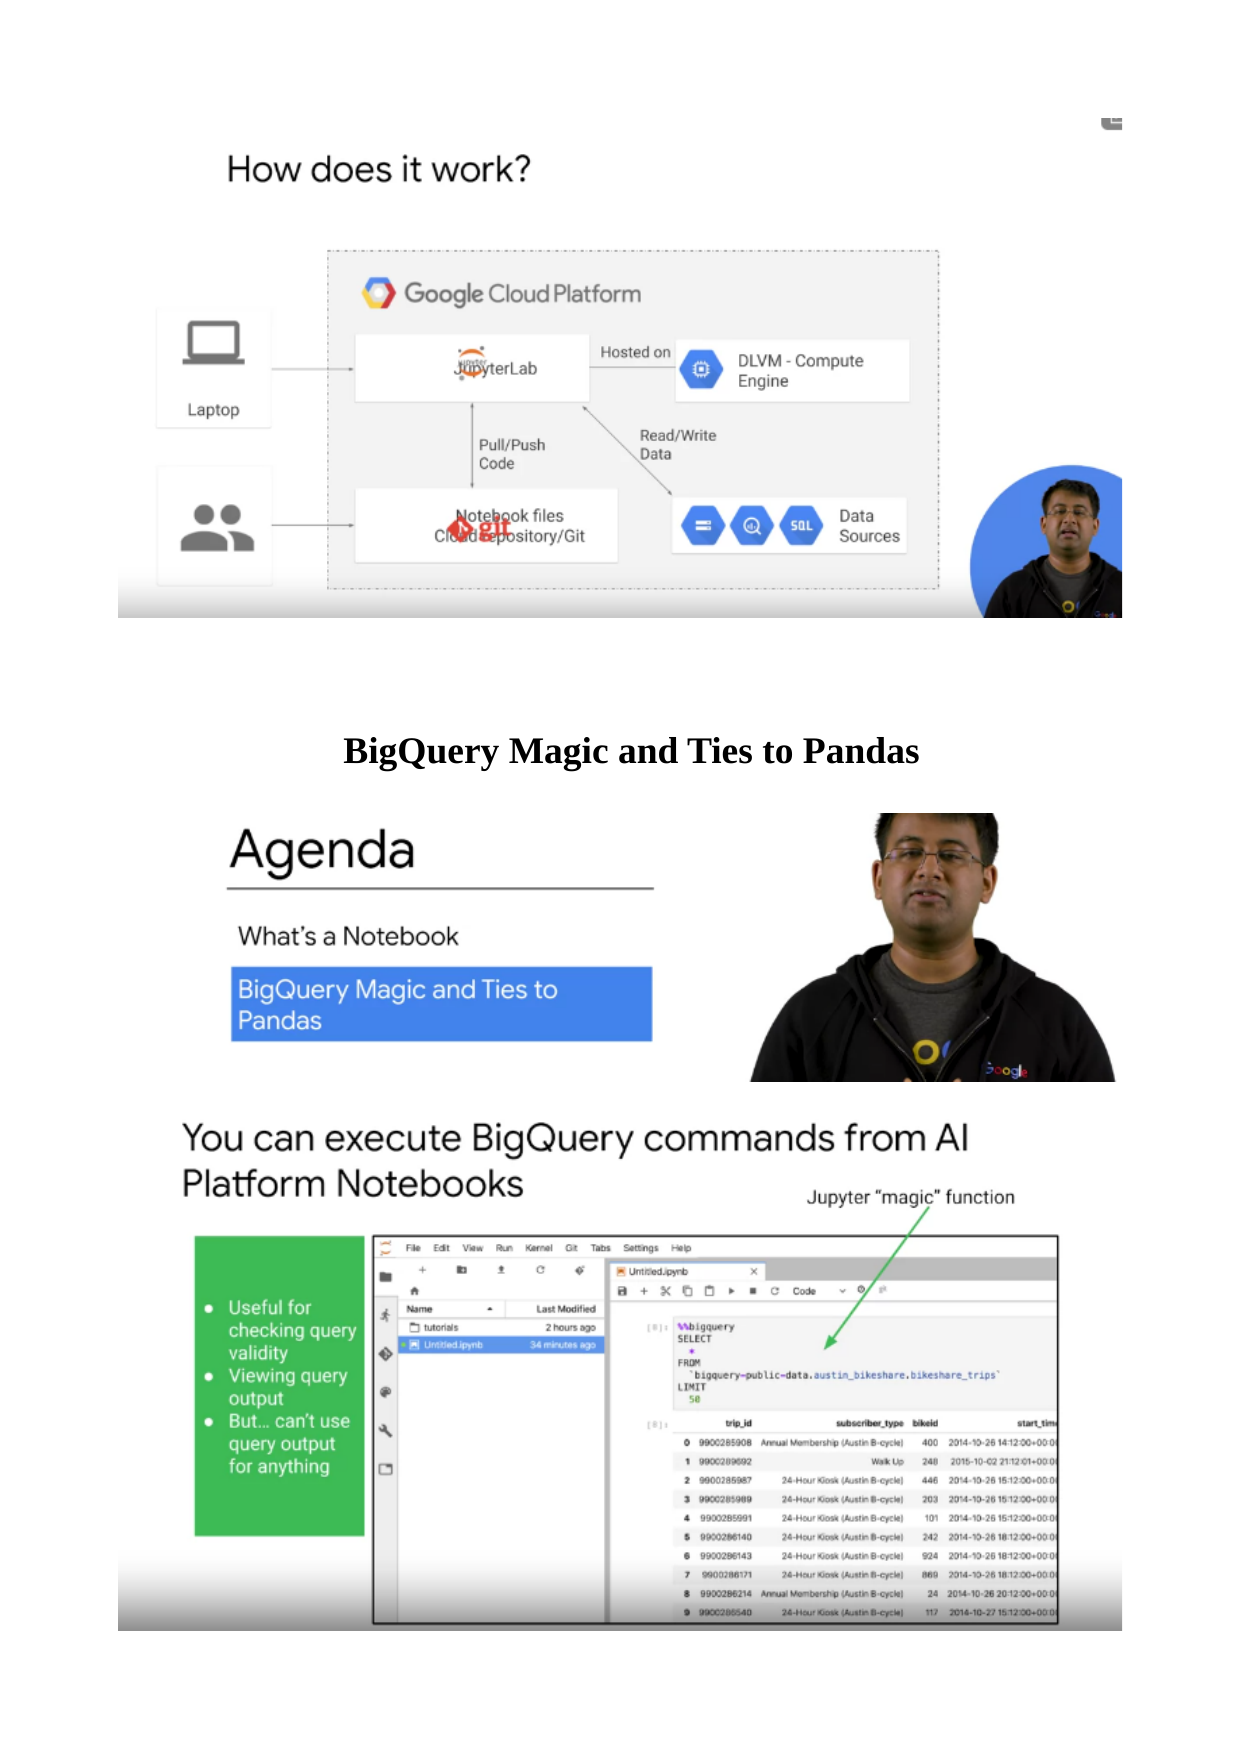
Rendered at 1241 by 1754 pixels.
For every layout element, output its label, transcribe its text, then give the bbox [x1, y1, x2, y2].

picture [118, 813, 1123, 1082]
picture [118, 1103, 1123, 1631]
subtitle BigQuery Magic and Ties to Pandas [118, 729, 1122, 772]
picture [118, 118, 1123, 618]
